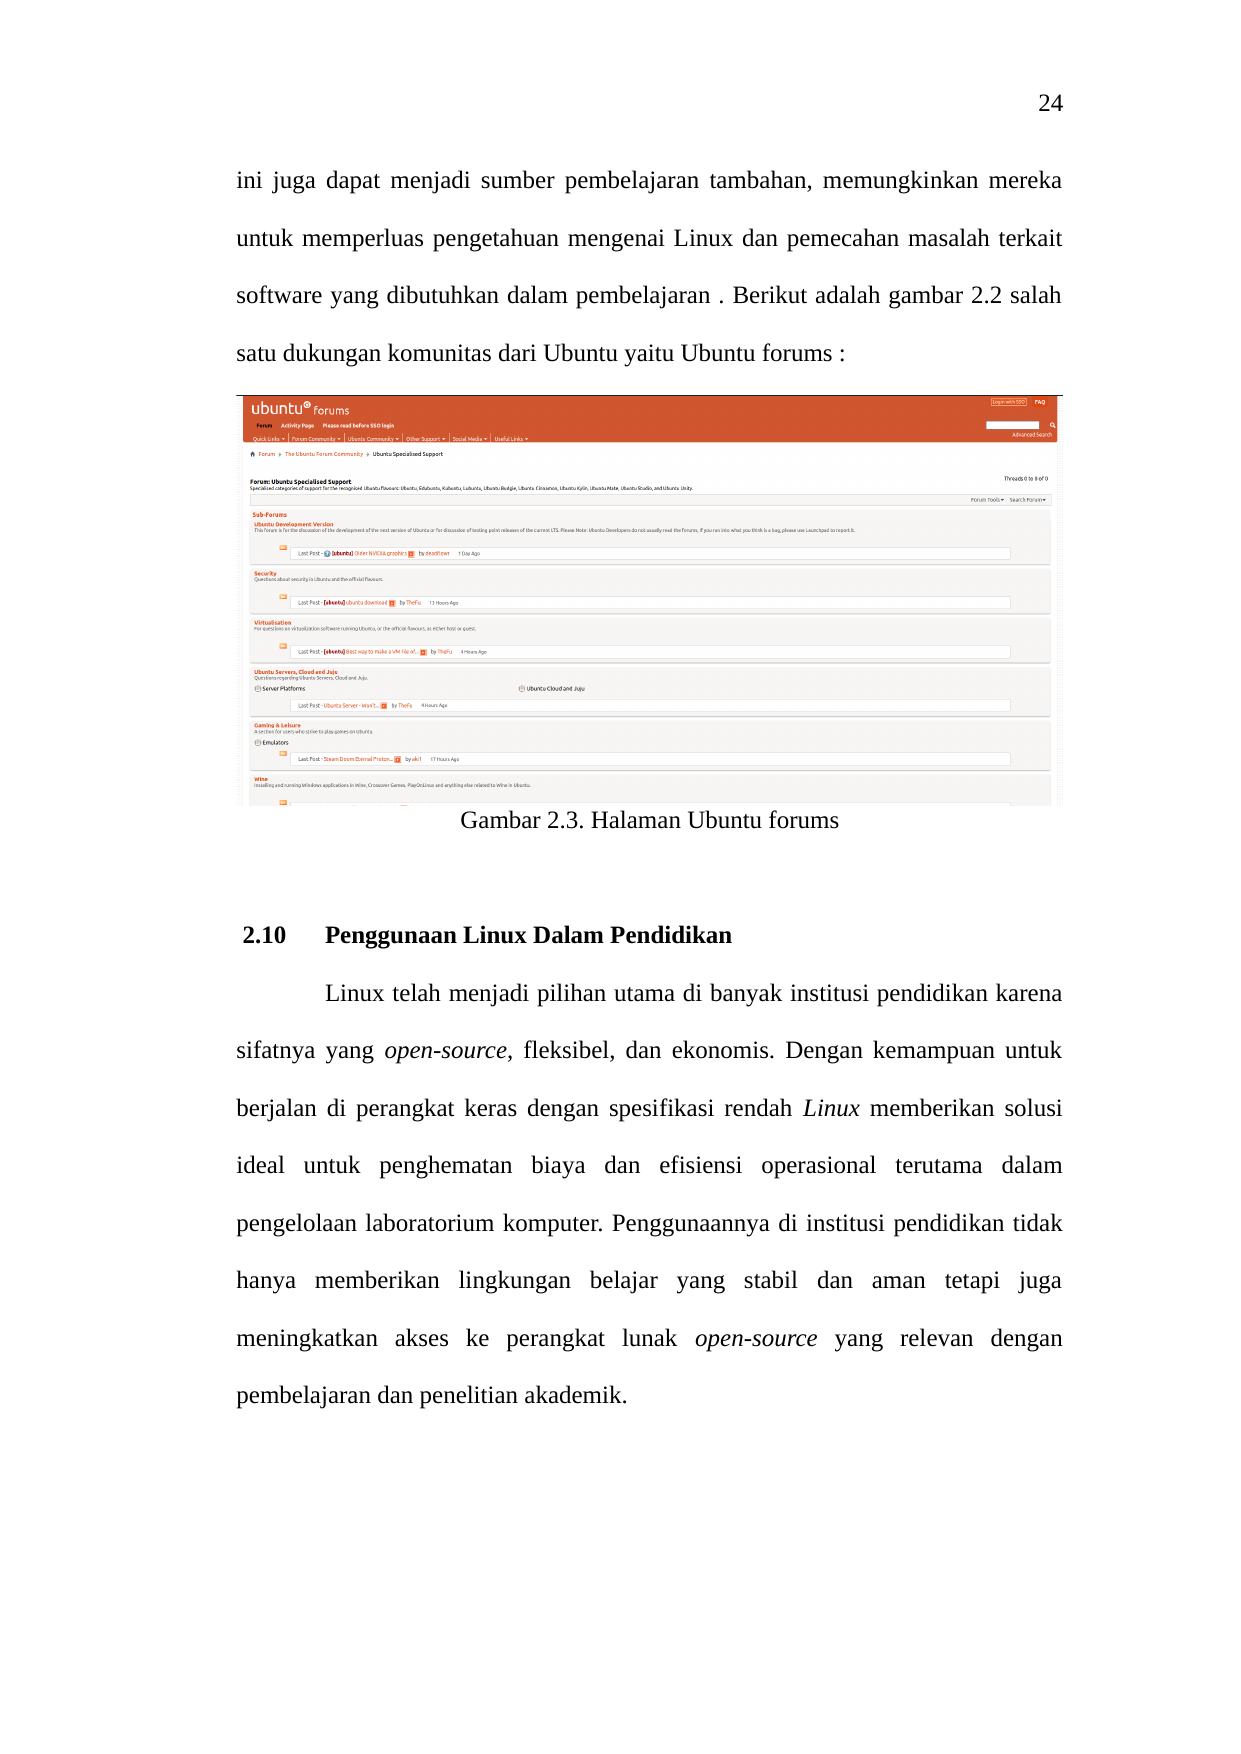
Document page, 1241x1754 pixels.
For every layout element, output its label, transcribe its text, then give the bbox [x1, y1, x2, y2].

subtitle Penggunaan Linux dalam Pendidikan [236, 921, 1063, 949]
text Linux telah menjadi pilihan utama di banyak institusi pendidikan karena sifatnya yang open-source, fleksibel, dan ekonomis. Dengan kemampuan untuk berjalan di perangkat keras dengan spesifikasi rendah Linux memberikan solusi ideal untuk penghematan biaya dan efisiensi operasional terutama dalam pengelolaan laboratorium komputer. Penggunaannya di institusi pendidikan tidak hanya memberikan lingkungan belajar yang stabil dan aman tetapi juga meningkatkan akses ke perangkat lunak open-source yang relevan dengan pembelajaran dan penelitian akademik. [236, 978, 1063, 1409]
picture [236, 395, 1063, 806]
text Gambar 2.3. Halaman Ubuntu forums [236, 806, 1063, 834]
text ini juga dapat menjadi sumber pembelajaran tambahan, memungkinkan mereka untuk memperluas pengetahuan mengenai Linux dan pemecahan masalah terkait software yang dibutuhkan dalam pembelajaran . Berikut adalah gambar 2.2 salah satu dukungan komunitas dari Ubuntu yaitu Ubuntu forums : [236, 165, 1063, 367]
